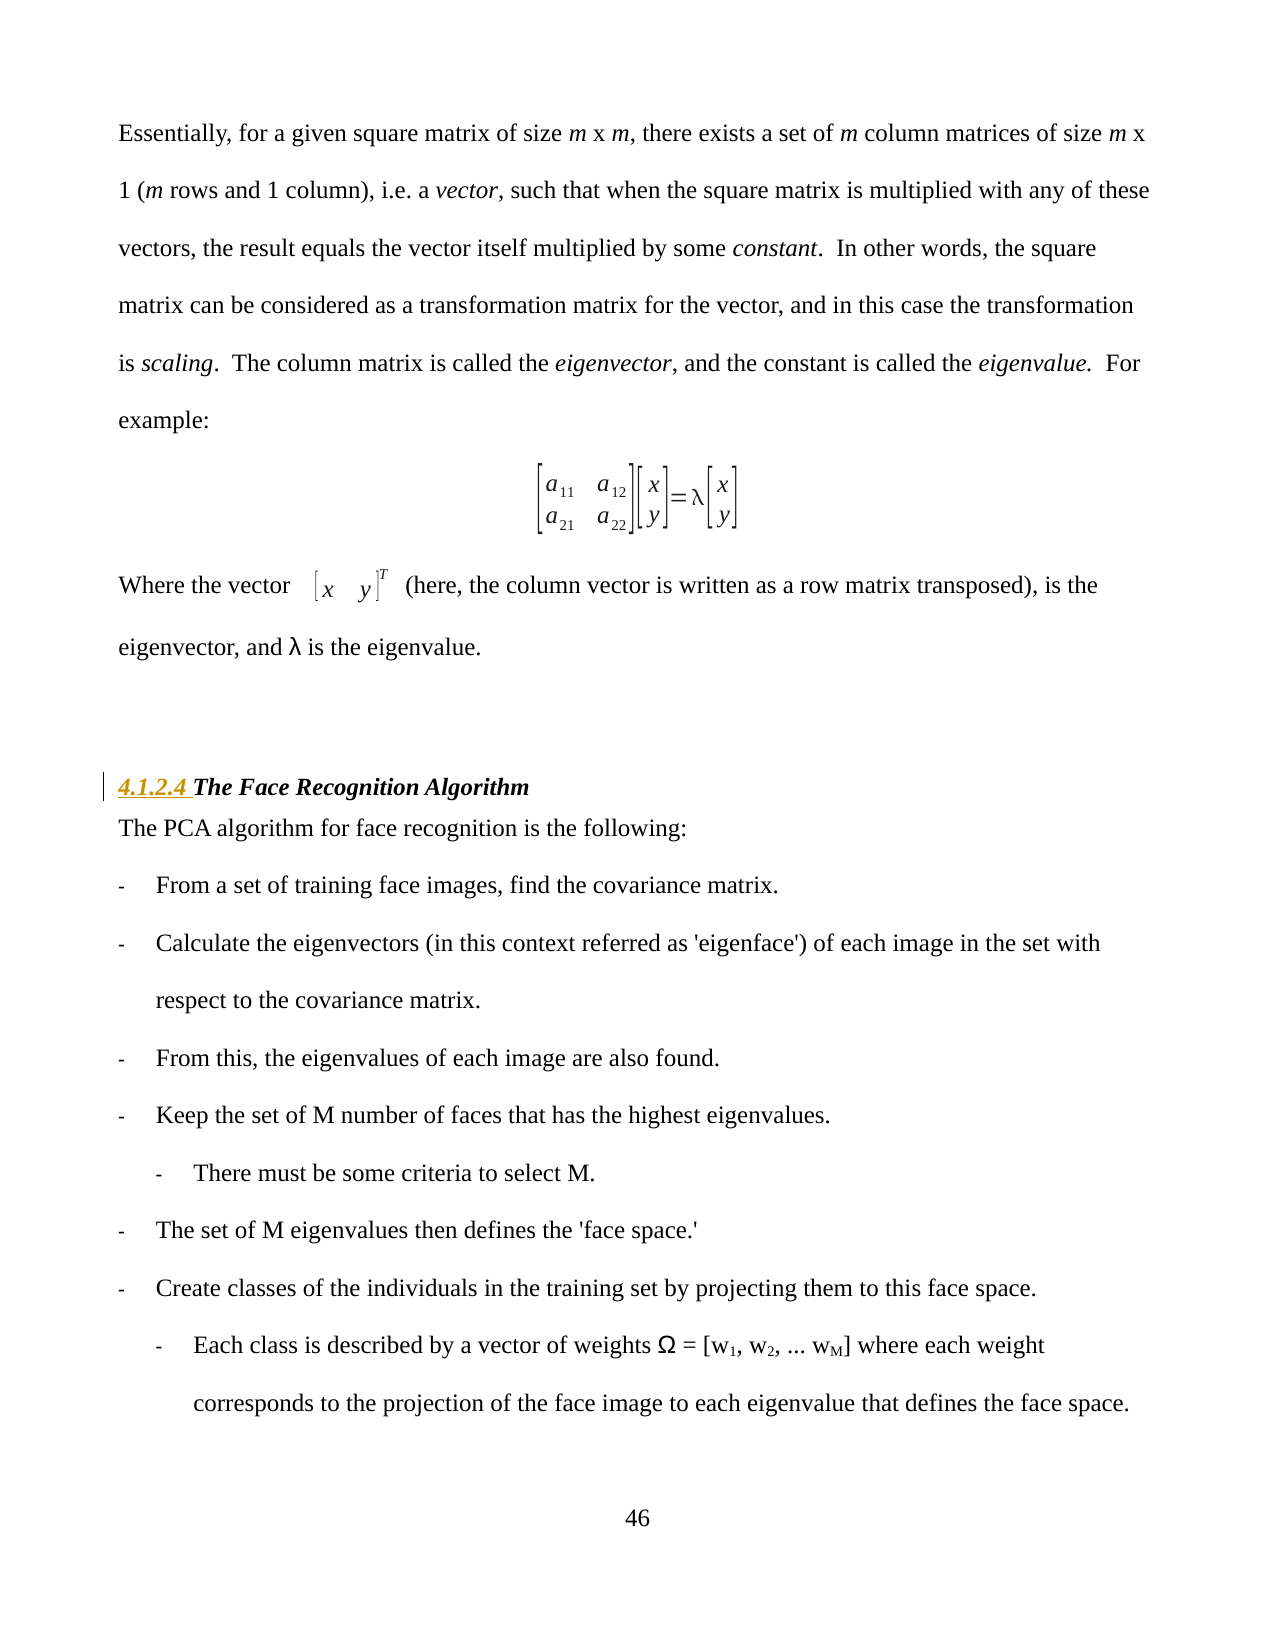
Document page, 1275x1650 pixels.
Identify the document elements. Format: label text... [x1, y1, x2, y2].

text Essentially, for a given square matrix of size m x m, there exists a set of m column matrices of size m x 1 (m rows and 1 column), i.e. a vector, such that when the square matrix is multiplied with any of these vectors, the result equals the vector itself multiplied by some constant. In other words, the square matrix can be considered as a transformation matrix for the vector, and in this case the transformation is scaling. The column matrix is called the eigenvector, and the constant is called the eigenvalue. For example: [118, 118, 1157, 434]
text The PCA algorithm for face recognition is the following: [118, 813, 1157, 842]
list Create classes of the individuals in the training set by projecting them to this face space. [118, 1273, 1157, 1302]
list Each class is described by a vector of weights Ω = [w1, w2, ... wM] where each weight corresponds to the projection of the face image to each eigenvalue that defines the face space. [156, 1331, 1157, 1417]
list From this, the eigenvalues of each image are also found. [118, 1043, 1157, 1072]
list The set of M eigenvalues then defines the 'face space.' [118, 1216, 1157, 1244]
list Keep the set of M number of faces that has the highest eigenvalues. [118, 1101, 1157, 1129]
text Where the vector (here, the column vector is written as a row matrix transposed), is the eigenvector, and λ is the eigenvalue. [118, 566, 1157, 661]
list From a set of training face images, find the covariance matrix. [118, 871, 1157, 899]
subtitle 4.1.2.4 The Face Recognition Algorithm [118, 772, 1157, 801]
list Calculate the eigenvectors (in this context referred as 'eigenface') of each image in the set with respect to the covariance matrix. [118, 928, 1157, 1014]
list There must be some criteria to select M. [156, 1158, 1157, 1187]
